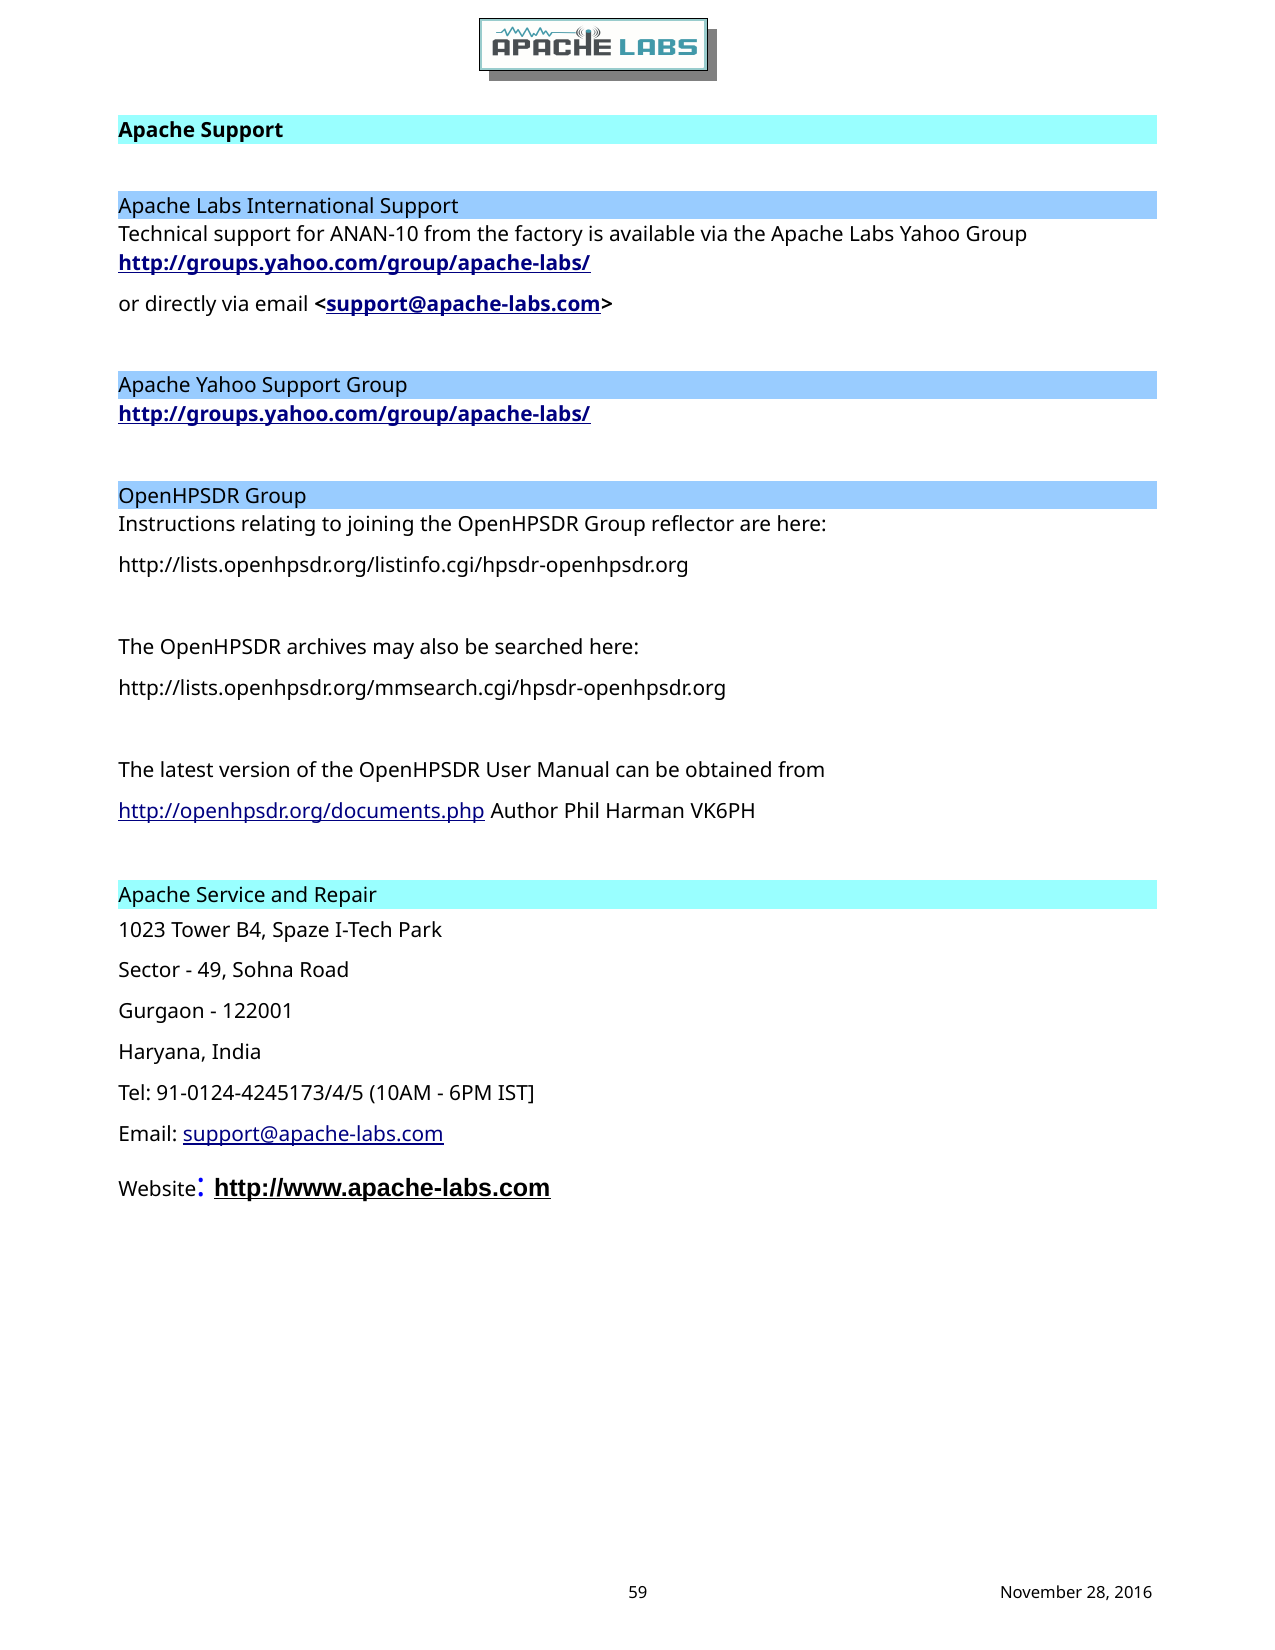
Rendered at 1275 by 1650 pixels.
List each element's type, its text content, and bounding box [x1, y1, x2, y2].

text Sector - 49, Sohna Road [118, 956, 1157, 984]
text Haryana, India [118, 1037, 1157, 1066]
text 1023 Tower B4, Spaze I-Tech Park [118, 915, 1157, 943]
text http://openhpsdr.org/documents.php Author Phil Harman VK6PH [118, 796, 1157, 824]
text Website: http://www.apache-labs.com [118, 1160, 1157, 1206]
text Tel: 91-0124-4245173/4/5 (10AM - 6PM IST] [118, 1078, 1157, 1107]
subtitle Apache Support [283, 115, 1157, 144]
text http://lists.openhpsdr.org/mmsearch.cgi/hpsdr-openhpsdr.org [118, 673, 1157, 701]
subtitle Apache Yahoo Support Group [118, 371, 1157, 399]
text Technical support for ANAN-10 from the factory is available via the Apache Labs Yahoo Group http://groups.yahoo.com/group/apache-labs/ [118, 219, 1157, 276]
subtitle Apache Labs International Support [118, 191, 1157, 219]
subtitle OpenHPSDR Group [118, 481, 1157, 509]
subtitle Apache Service and Repair [118, 880, 1157, 909]
text http://lists.openhpsdr.org/listinfo.cgi/hpsdr-openhpsdr.org [118, 550, 1157, 579]
text The OpenHPSDR archives may also be searched here: [118, 632, 1157, 661]
text Gurgaon - 122001 [118, 997, 1157, 1025]
picture [482, 21, 704, 68]
text or directly via email <support@apache-labs.com> [118, 289, 1157, 317]
text http://groups.yahoo.com/group/apache-labs/ [118, 399, 1157, 427]
text Instructions relating to joining the OpenHPSDR Group reflector are here: [118, 509, 1157, 538]
text The latest version of the OpenHPSDR User Manual can be obtained from [118, 755, 1157, 783]
text Email: support@apache-labs.com [118, 1119, 1157, 1148]
